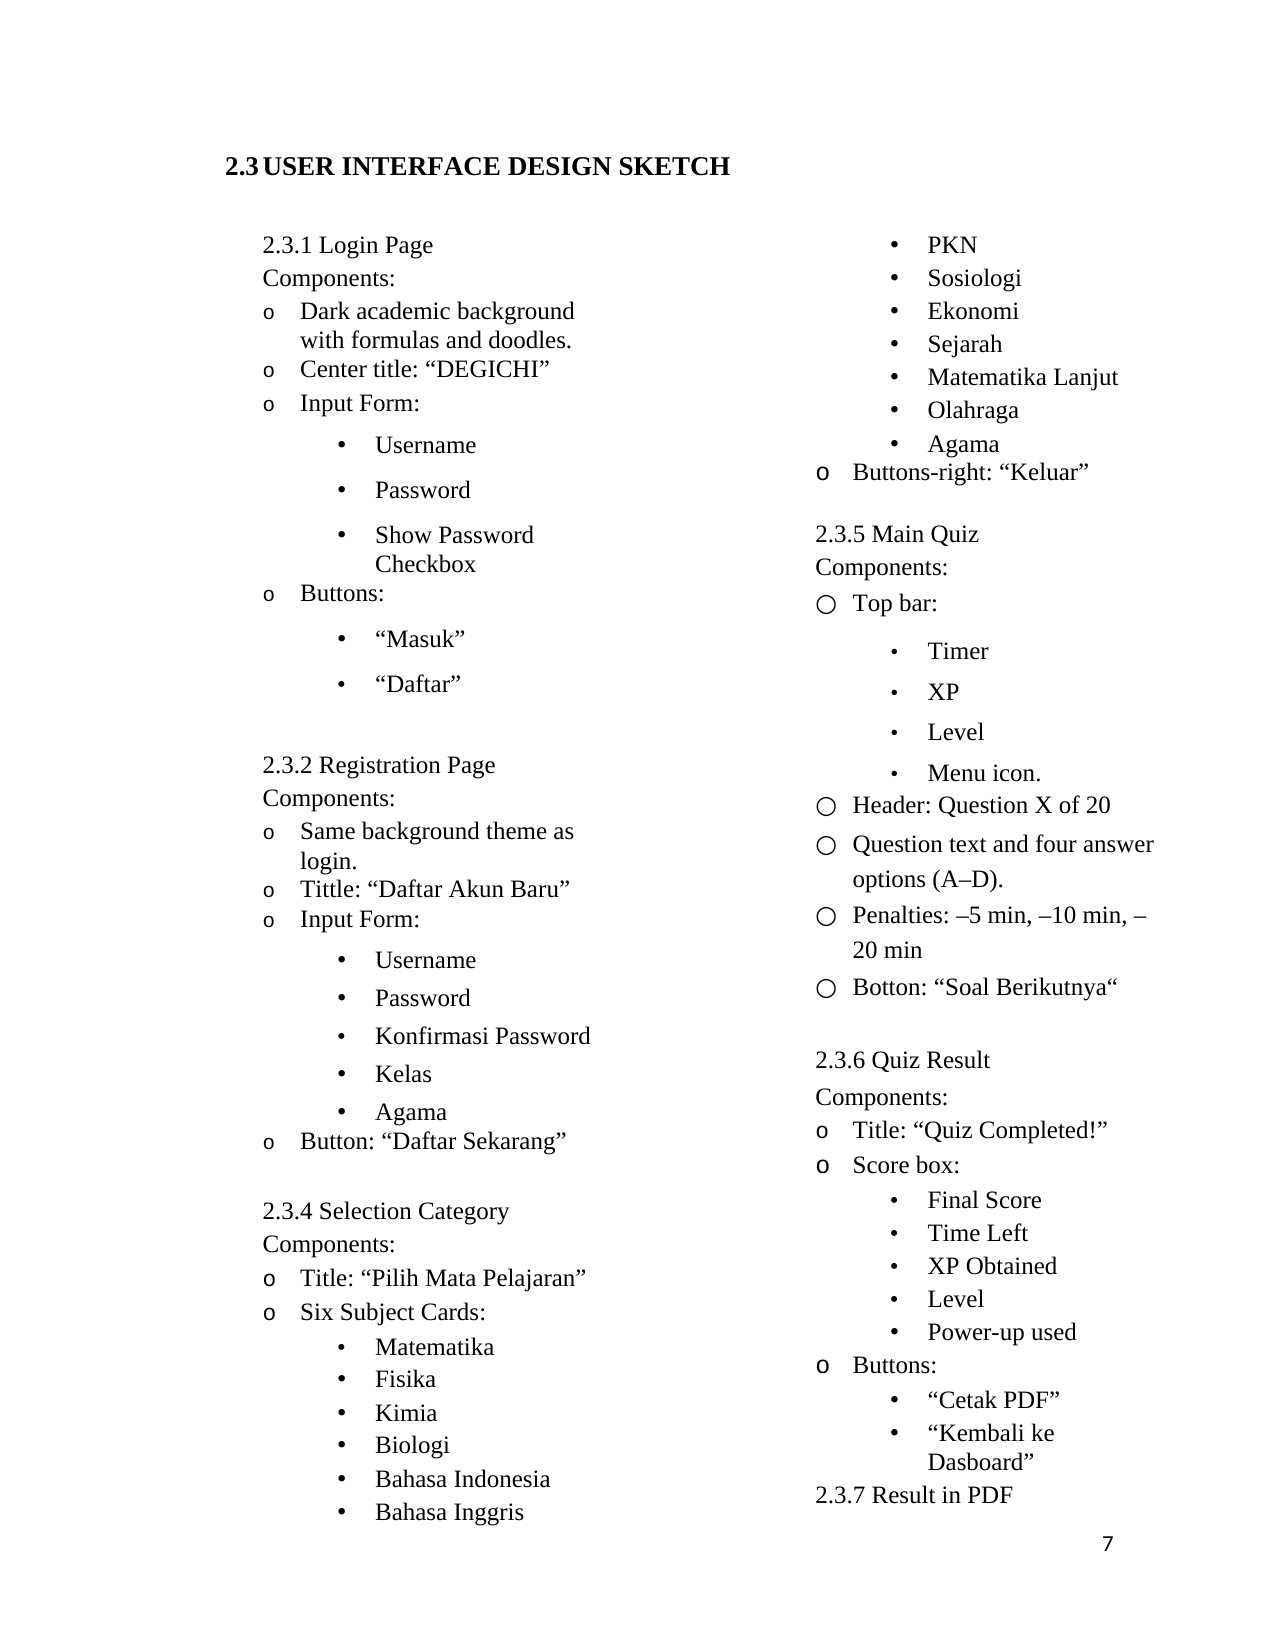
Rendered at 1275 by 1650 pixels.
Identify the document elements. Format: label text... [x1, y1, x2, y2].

list Username [337, 946, 610, 974]
list Penalties: –5 min, –10 min, –20 min [815, 897, 1162, 964]
list Kimia [337, 1398, 610, 1426]
list Sejarah [890, 329, 1162, 358]
list Header: Question X of 20 [815, 787, 1162, 821]
list XP [890, 677, 1162, 705]
list Ekonomi [890, 296, 1162, 325]
list Top bar: [815, 585, 1162, 619]
list Show Password Checkbox [337, 520, 610, 578]
list “Cetak PDF” [890, 1385, 1162, 1414]
list Level [890, 717, 1162, 746]
list Dark academic background with formulas and doodles. [262, 296, 610, 354]
list Result in PDF [815, 1480, 1033, 1509]
list Same background theme as login. [262, 816, 610, 874]
list Username [337, 430, 610, 458]
list Buttons-right: “Keluar” [815, 457, 1162, 488]
list Level [890, 1284, 1162, 1313]
list Buttons: [815, 1350, 1162, 1381]
list Login Page Components: [262, 230, 464, 292]
list Password [337, 475, 610, 504]
list Button: “Daftar Sekarang” [262, 1126, 610, 1156]
list Quiz Result [815, 1045, 1033, 1074]
list Bahasa Indonesia [337, 1464, 610, 1492]
list Bahasa Inggris [337, 1497, 610, 1526]
list Tittle: “Daftar Akun Baru” [262, 874, 610, 904]
list Score box: [815, 1150, 1162, 1181]
text Components: [815, 1082, 1033, 1111]
list Agama [890, 429, 1162, 457]
list XP Obtained [890, 1251, 1162, 1280]
list Final Score [890, 1185, 1162, 1214]
list Timer [890, 636, 1162, 665]
list Botton: “Soal Berikutnya“ [815, 968, 1162, 1003]
list Title: “Quiz Completed!” [815, 1115, 1162, 1146]
list “Daftar” [337, 669, 610, 698]
list Kelas [337, 1059, 610, 1088]
list Main Quiz Components: [815, 519, 994, 581]
list Olahraga [890, 396, 1162, 424]
list Fisika [337, 1364, 610, 1393]
list Password [337, 983, 610, 1012]
list Sosiologi [890, 263, 1162, 292]
list Six Subject Cards: [262, 1297, 610, 1327]
list Konfirmasi Password [337, 1021, 610, 1050]
list Matematika Lanjut [890, 362, 1162, 391]
list Biologi [337, 1431, 610, 1459]
list Matematika [337, 1332, 610, 1360]
list “Masuk” [337, 624, 610, 653]
list Time Left [890, 1218, 1162, 1247]
list Question text and four answer options (A–D). [815, 826, 1162, 893]
list Menu icon. [890, 758, 1162, 787]
list PKN [890, 230, 1162, 259]
list Components: [262, 1229, 538, 1258]
list Center title: “DEGICHI” [262, 354, 610, 384]
list Input Form: [262, 388, 610, 418]
list Input Form: [262, 904, 610, 934]
subtitle USER INTERFACE DESIGN SKETCH [225, 150, 1162, 181]
list Agama [337, 1097, 610, 1126]
list Power-up used [890, 1317, 1162, 1346]
list Selection Category [262, 1196, 538, 1225]
list Buttons: [262, 578, 610, 607]
list Registration Page Components: [262, 750, 591, 812]
list Title: “Pilih Mata Pelajaran” [262, 1263, 610, 1293]
list “Kembali ke Dasboard” [890, 1418, 1162, 1476]
